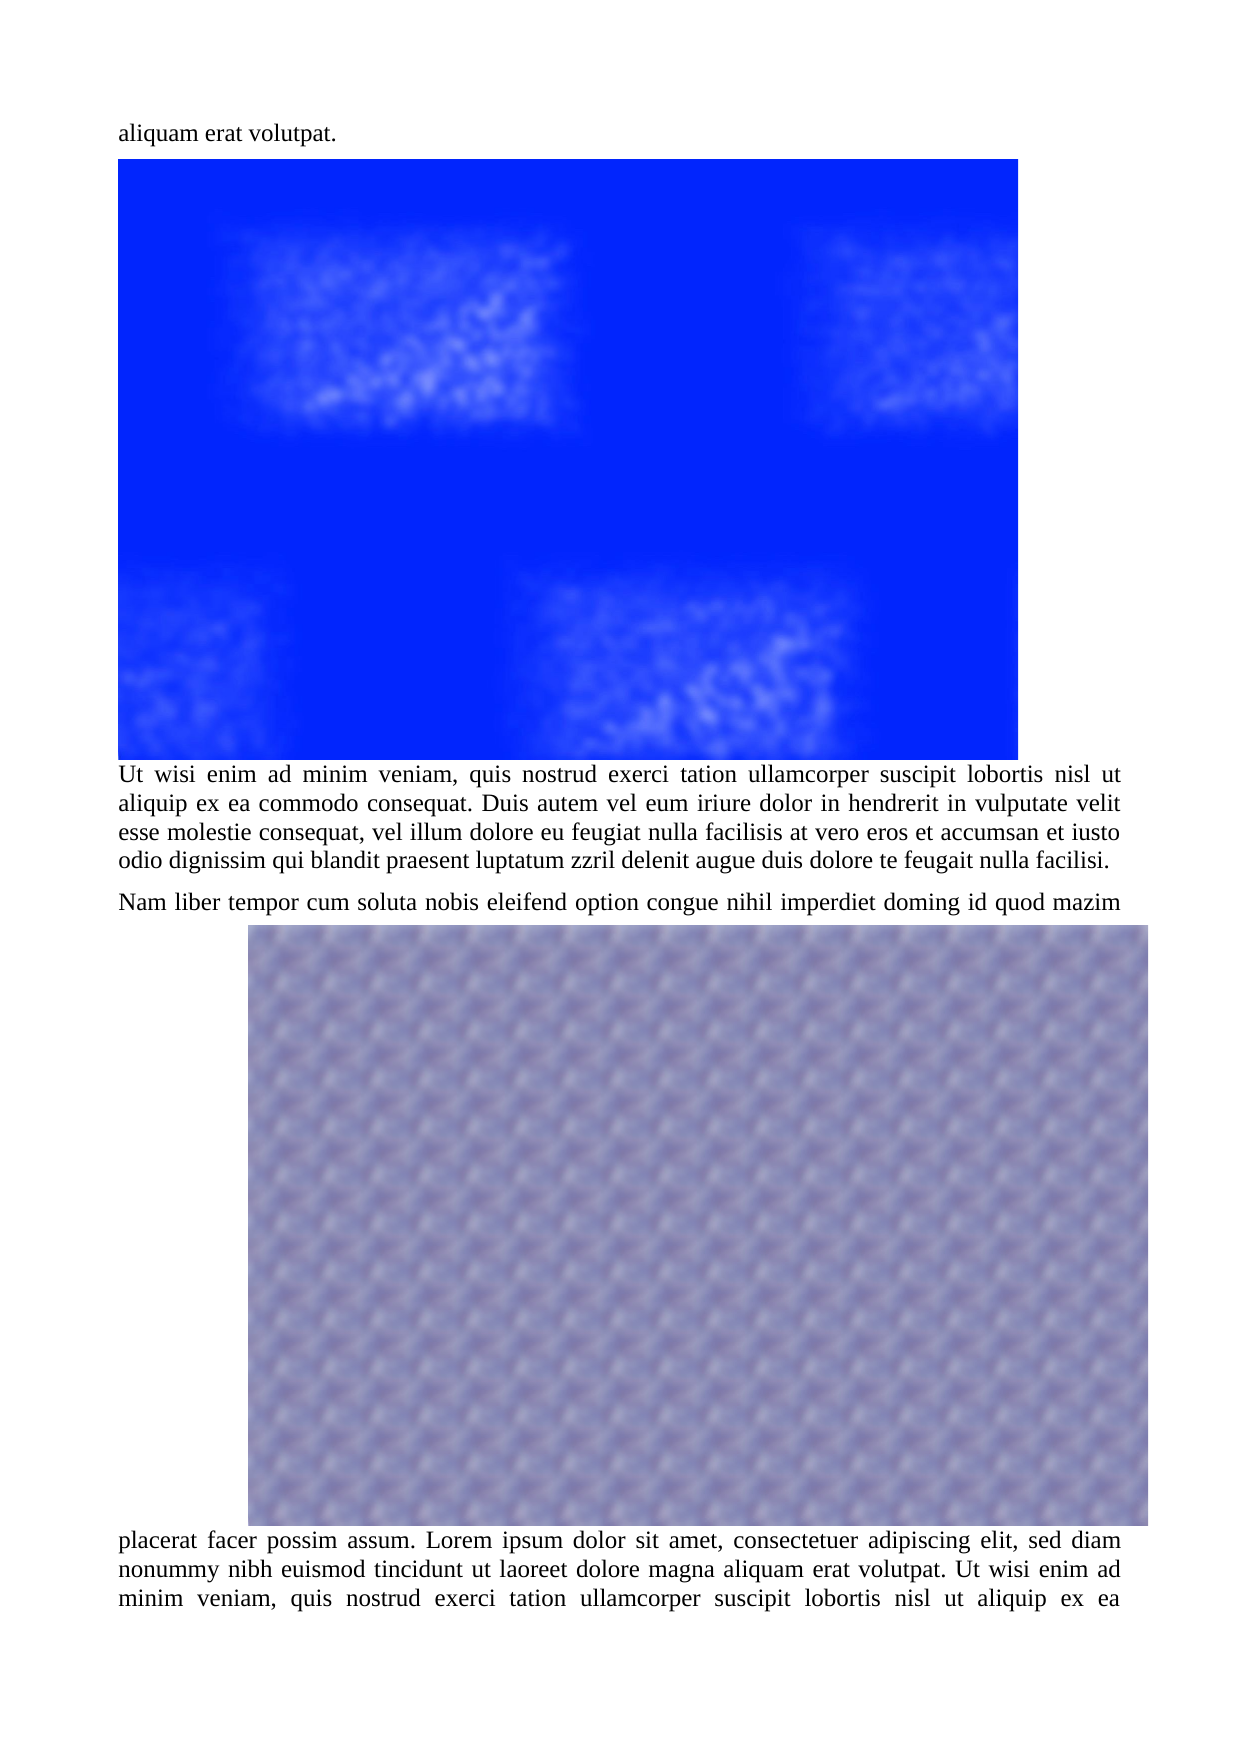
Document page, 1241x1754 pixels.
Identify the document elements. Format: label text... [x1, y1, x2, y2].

picture [248, 925, 1149, 1526]
picture [118, 159, 1019, 760]
text Ut wisi enim ad minim veniam, quis nostrud exerci tation ullamcorper suscipit lobortis nisl ut aliquip ex ea commodo consequat. Duis autem vel eum iriure dolor in hendrerit in vulputate velit esse molestie consequat, vel illum dolore eu feugiat nulla facilisis at vero eros et accumsan et iusto odio dignissim qui blandit praesent luptatum zzril delenit augue duis dolore te feugait nulla facilisi. [118, 159, 1122, 874]
text Nam liber tempor cum soluta nobis eleifend option congue nihil imperdiet doming id quod mazim placerat facer possim assum. Lorem ipsum dolor sit amet, consectetuer adipiscing elit, sed diam nonummy nibh euismod tincidunt ut laoreet dolore magna aliquam erat volutpat. Ut wisi enim ad minim veniam, quis nostrud exerci tation ullamcorper suscipit lobortis nisl ut aliquip ex ea [118, 887, 1122, 1611]
text aliquam erat volutpat. [118, 118, 1122, 147]
